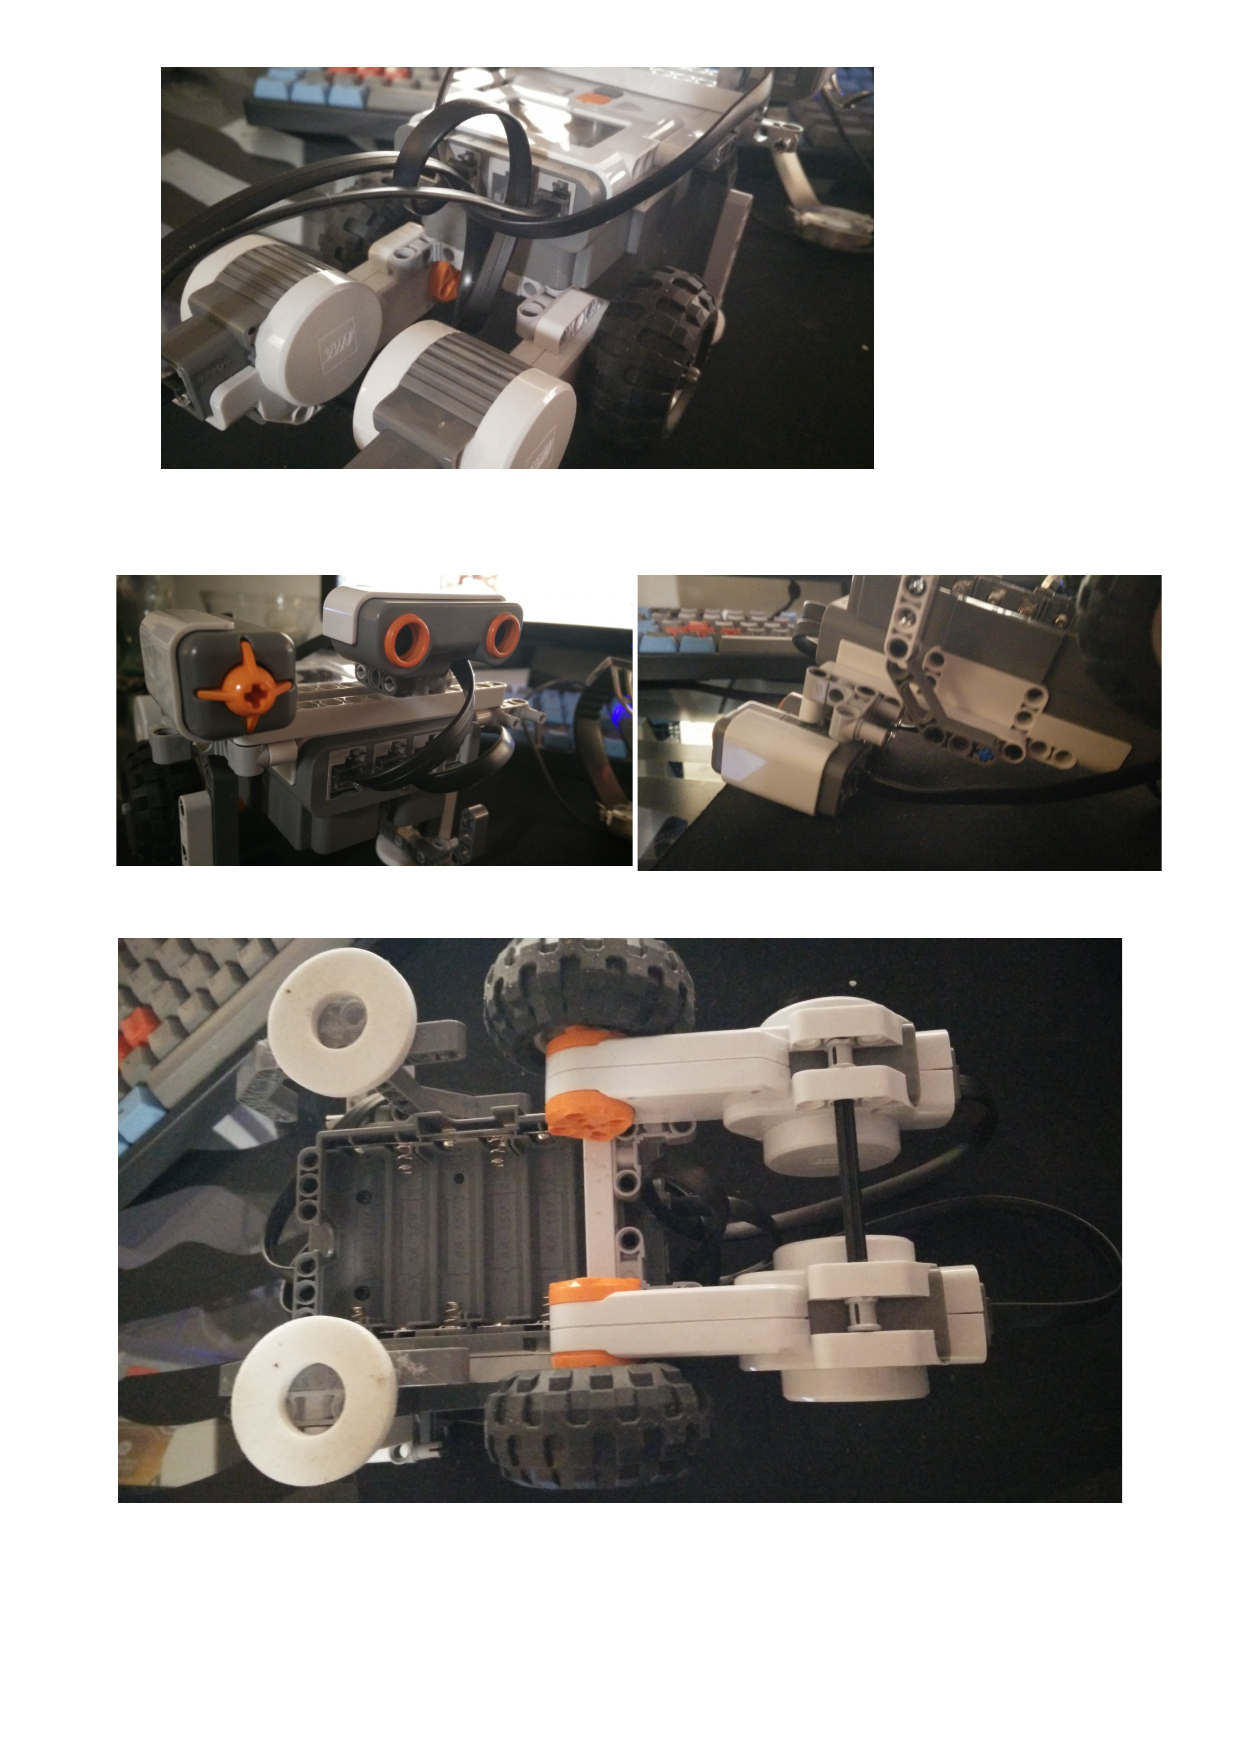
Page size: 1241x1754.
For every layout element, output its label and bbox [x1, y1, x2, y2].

picture [116, 575, 633, 866]
picture [118, 938, 1123, 1503]
picture [161, 67, 874, 469]
picture [637, 575, 1162, 871]
